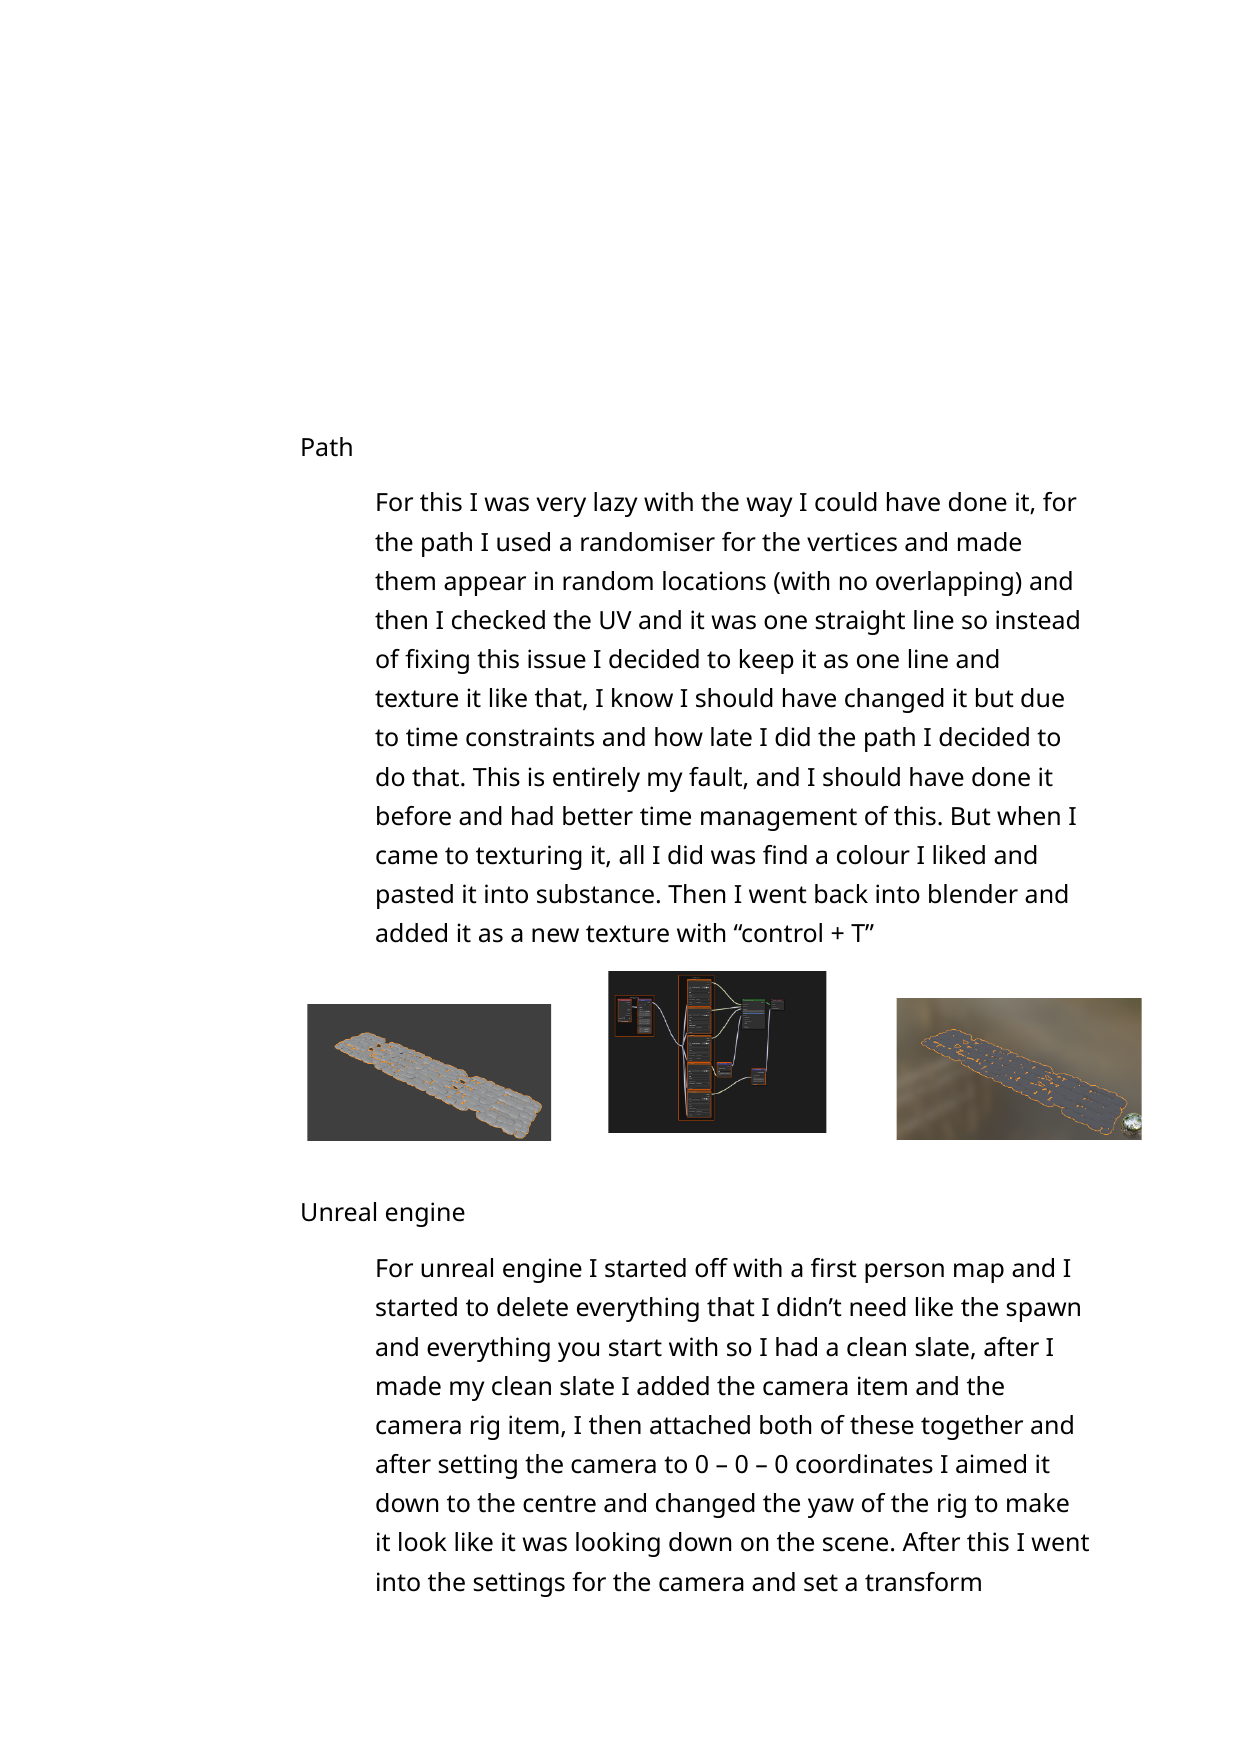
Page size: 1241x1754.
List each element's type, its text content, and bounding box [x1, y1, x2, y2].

text For this I was very lazy with the way I could have done it, for the path I used a randomiser for the vertices and made them appear in random locations (with no overlapping) and then I checked the UV and it was one straight line so instead of fixing this issue I decided to keep it as one line and texture it like that, I know I should have changed it but due to time constraints and how late I did the path I decided to do that. This is entirely my fault, and I should have done it before and had better time management of this. But when I came to texturing it, all I did was find a colour I liked and pasted it into substance. Then I went back into blender and added it as a new texture with “control + T” [300, 485, 1090, 950]
text Unreal engine [300, 1195, 1090, 1229]
text Path [300, 429, 1090, 463]
text For unreal engine I started off with a first person map and I started to delete everything that I didn’t need like the spawn and everything you start with so I had a clean slate, after I made my clean slate I added the camera item and the camera rig item, I then attached both of these together and after setting the camera to 0 – 0 – 0 coordinates I aimed it down to the centre and changed the yaw of the rig to make it look like it was looking down on the scene. After this I went into the settings for the camera and set a transform [300, 1251, 1090, 1598]
